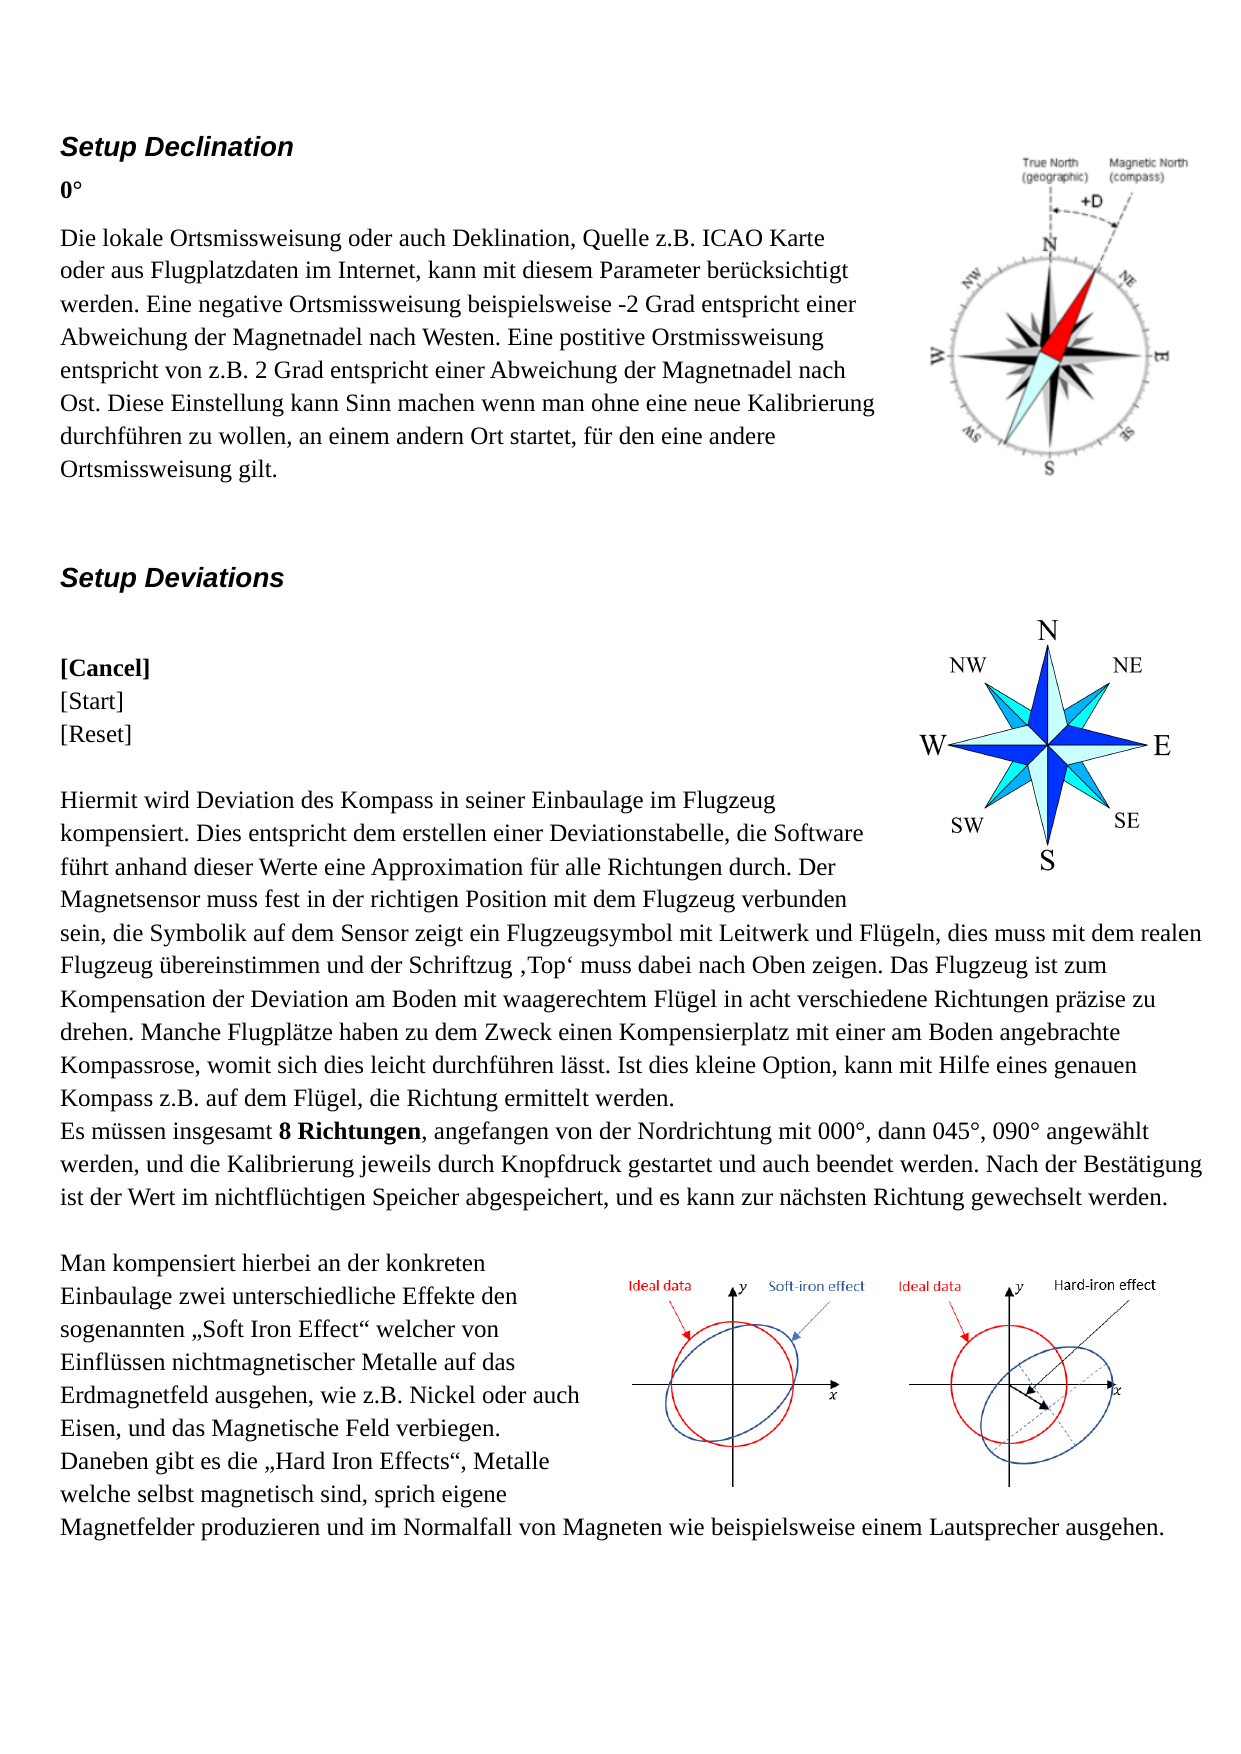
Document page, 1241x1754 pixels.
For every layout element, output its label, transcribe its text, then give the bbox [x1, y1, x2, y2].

subtitle Setup Deviations [60, 561, 1207, 593]
text [Reset] [60, 719, 913, 748]
picture [905, 153, 1192, 482]
text Hiermit wird Deviation des Kompass in seiner Einbaulage im Flugzeug kompensiert. Dies entspricht dem erstellen einer Deviationstabelle, die Software führt anhand dieser Werte eine Approximation für alle Richtungen durch. Der Magnetsensor muss fest in der richtigen Position mit dem Flugzeug verbunden sein, die Symbolik auf dem Sensor zeigt ein Flugzeugsymbol mit Leitwerk und Flügeln, dies muss mit dem realen Flugzeug übereinstimmen und der Schriftzug ‚Top‘ muss dabei nach Oben zeigen. Das Flugzeug ist zum Kompensation der Deviation am Boden mit waagerechtem Flügel in acht verschiedene Richtungen präzise zu drehen. Manche Flugplätze haben zu dem Zweck einen Kompensierplatz mit einer am Boden angebrachte Kompassrose, womit sich dies leicht durchführen lässt. Ist dies kleine Option, kann mit Hilfe eines genauen Kompass z.B. auf dem Flügel, die Richtung ermittelt werden. [60, 786, 1207, 1111]
text Die lokale Ortsmissweisung oder auch Deklination, Quelle z.B. ICAO Karte oder aus Flugplatzdaten im Internet, kann mit diesem Parameter berücksichtigt werden. Eine negative Ortsmissweisung beispielsweise -2 Grad entspricht einer Abweichung der Magnetnadel nach Westen. Eine postitive Orstmissweisung entspricht von z.B. 2 Grad entspricht einer Abweichung der Magnetnadel nach Ost. Diese Einstellung kann Sinn machen wenn man ohne eine neue Kalibrierung durchführen zu wollen, an einem andern Ort startet, für den eine andere Ortsmissweisung gilt. [60, 223, 905, 482]
text Man kompensiert hierbei an der konkreten Einbaulage zwei unterschiedliche Effekte den sogenannten „Soft Iron Effect“ welcher von Einflüssen nichtmagnetischer Metalle auf das Erdmagnetfeld ausgehen, wie z.B. Nickel oder auch Eisen, und das Magnetische Feld verbiegen. Daneben gibt es die „Hard Iron Effects“, Metalle welche selbst magnetisch sind, sprich eigene Magnetfelder produzieren und im Normalfall von Magneten wie beispielsweise einem Lautsprecher ausgehen. [60, 1248, 1207, 1541]
text 0° [60, 175, 905, 204]
text [1182, 653, 1207, 682]
picture [913, 610, 1182, 880]
text [1182, 686, 1207, 715]
picture [611, 1263, 1182, 1496]
text [Start] [60, 686, 913, 715]
text [1182, 719, 1207, 748]
subtitle Setup Declination [60, 131, 1207, 162]
text Es müssen insgesamt 8 Richtungen, angefangen von der Nordrichtung mit 000°, dann 045°, 090° angewählt werden, und die Kalibrierung jeweils durch Knopfdruck gestartet und auch beendet werden. Nach der Bestätigung ist der Wert im nichtflüchtigen Speicher abgespeichert, und es kann zur nächsten Richtung gewechselt werden. [60, 1116, 1207, 1211]
text [Cancel] [60, 653, 913, 682]
text [1192, 175, 1207, 204]
